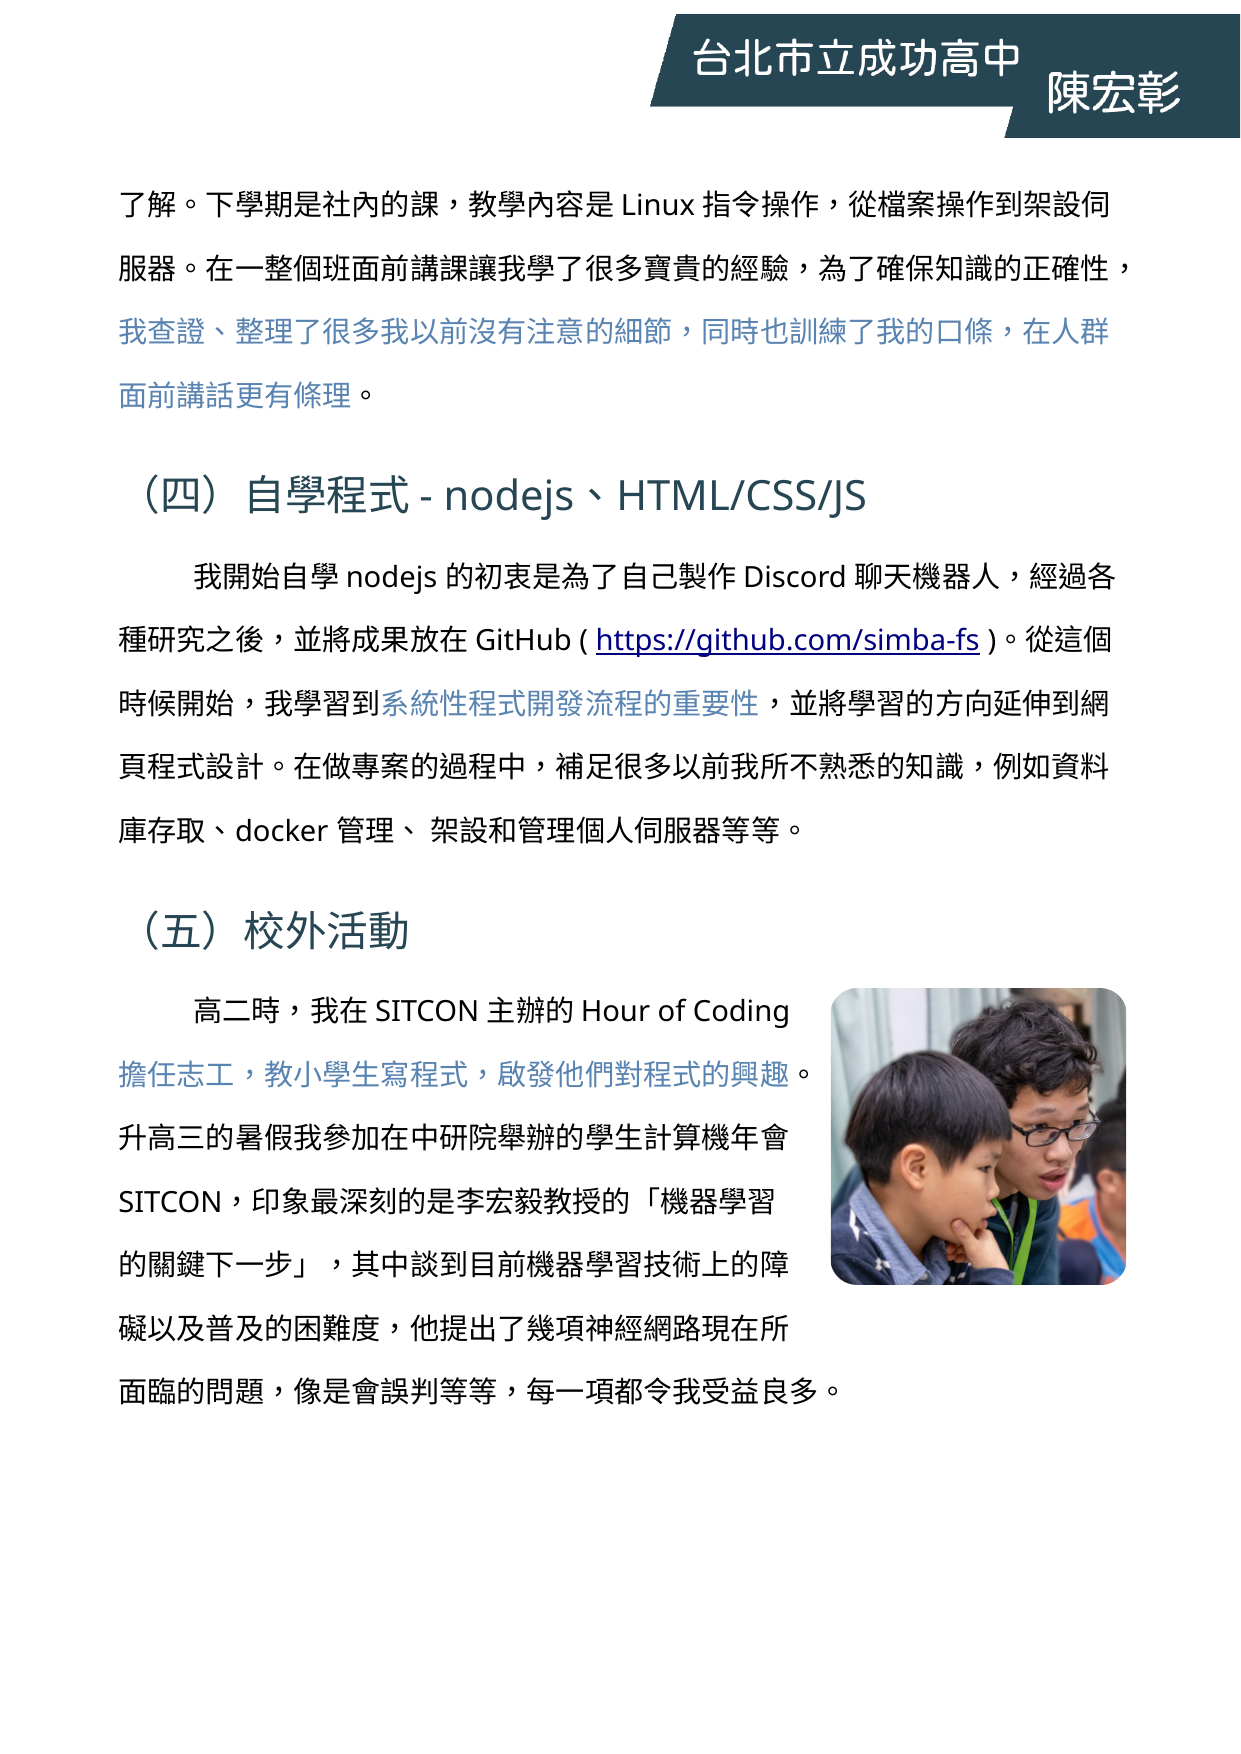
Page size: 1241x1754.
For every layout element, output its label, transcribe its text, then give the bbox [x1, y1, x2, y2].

picture [830, 988, 1127, 1285]
text 高二時，我在 SITCON 主辦的 Hour of Coding 擔任志工，教小學生寫程式，啟發他們對程式的興趣。升高三的暑假我參加在中研院舉辦的學生計算機年會 SITCON，印象最深刻的是李宏毅教授的「機器學習的關鍵下一步」，其中談到目前機器學習技術上的障礙以及普及的困難度，他提出了幾項神經網路現在所面臨的問題，像是會誤判等等，每一項都令我受益良多。 [118, 988, 1122, 1411]
picture [0, 0, 1241, 152]
text 我開始自學 nodejs 的初衷是為了自己製作 Discord 聊天機器人，經過各種研究之後，並將成果放在 GitHub ( https://github.com/simba-fs )。從這個時候開始，我學習到系統性程式開發流程的重要性，並將學習的方向延伸到網頁程式設計。在做專案的過程中，補足很多以前我所不熟悉的知識，例如資料庫存取、docker 管理、 架設和管理個人伺服器等等。 [118, 553, 1122, 849]
text 在高二的時候我每個星期負責上一堂社課，上學期是四校（成功、建中、中山、景美）聯合放學社課，教學內容是 JavaScript。從備課的過程中我對 JS 有更深一層的了解。下學期是社內的課，教學內容是 Linux 指令操作，從檔案操作到架設伺服器。在一整個班面前講課讓我學了很多寶貴的經驗，為了確保知識的正確性，我查證、整理了很多我以前沒有注意的細節，同時也訓練了我的口條，在人群面前講話更有條理。 [118, 182, 1122, 414]
subtitle （五）校外活動 [118, 898, 1122, 958]
subtitle （四）自學程式 - nodejs、HTML/CSS/JS [118, 462, 1122, 523]
